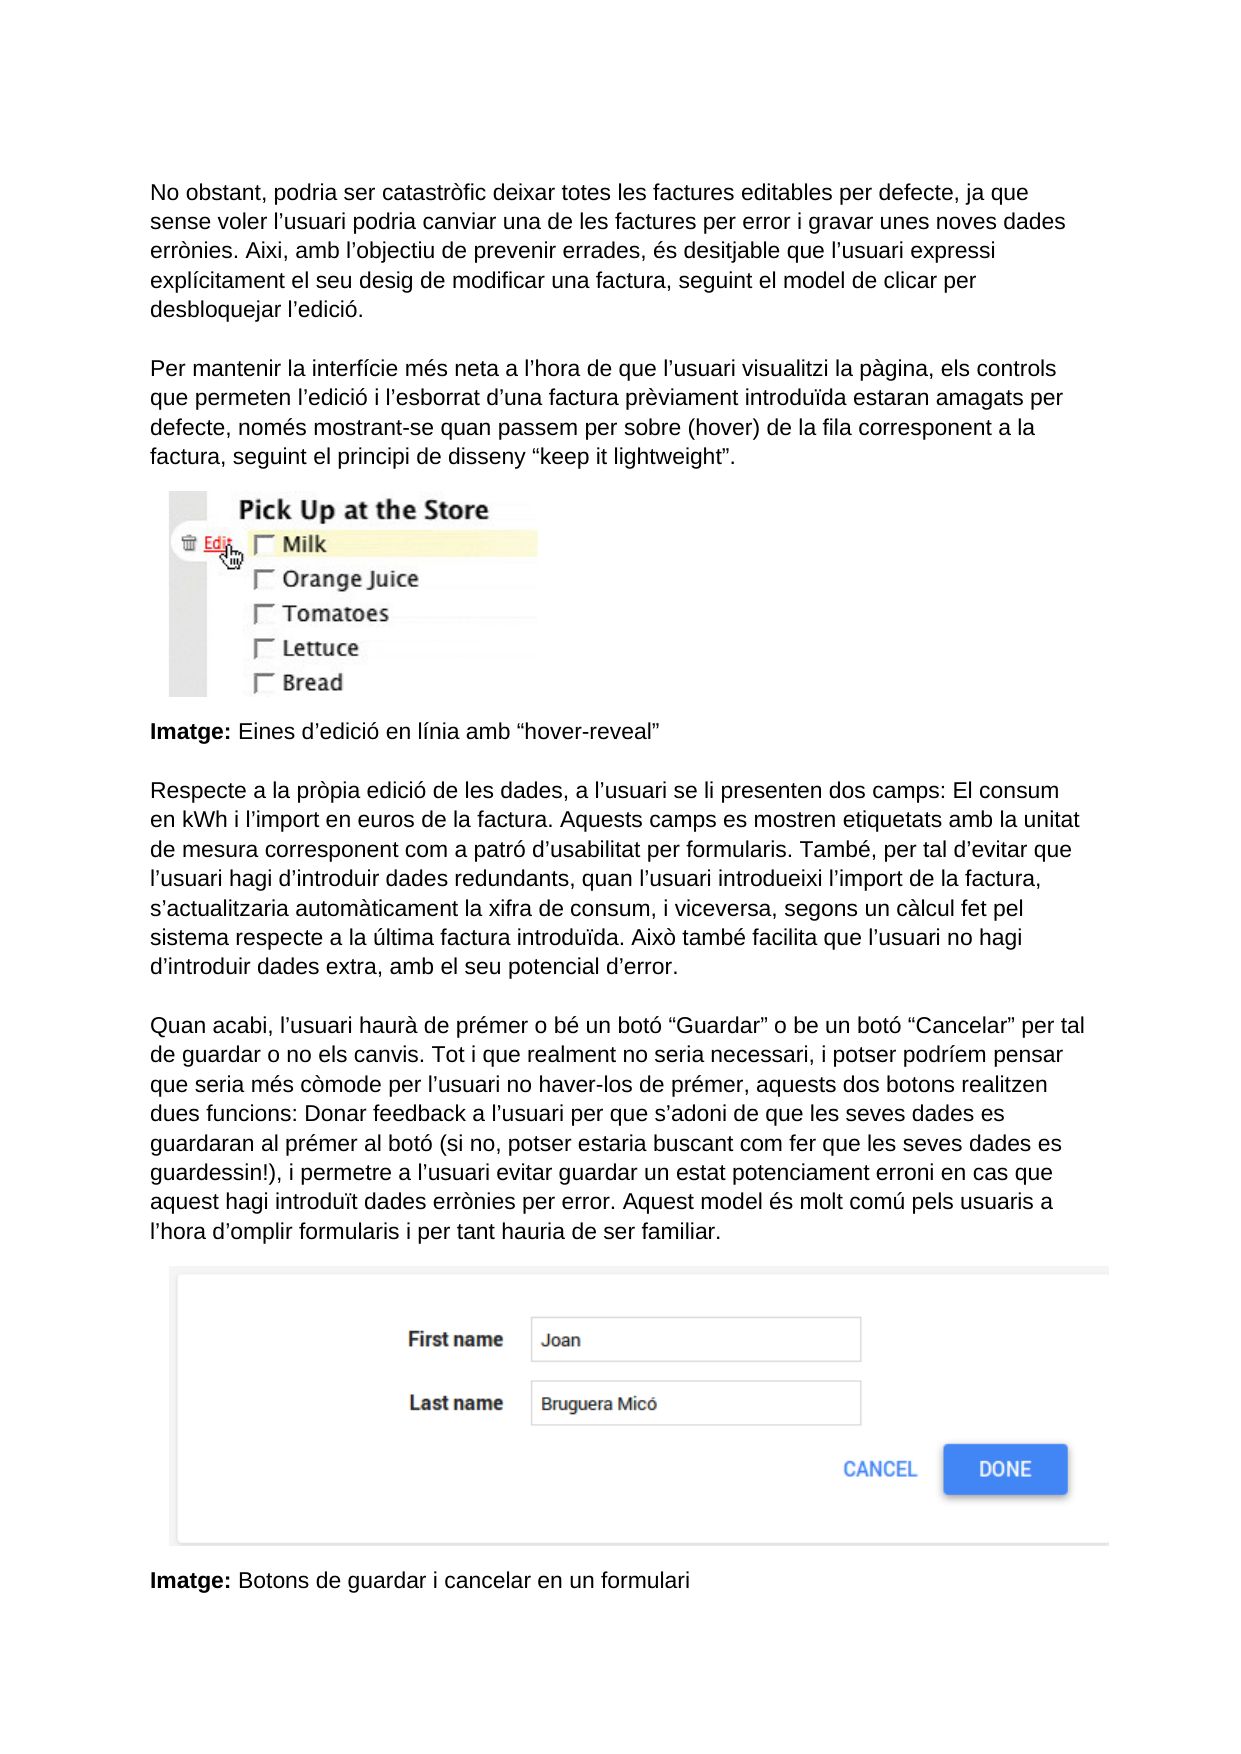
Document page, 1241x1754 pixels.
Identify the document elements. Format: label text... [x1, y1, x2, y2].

picture [168, 1266, 1109, 1546]
text Imatge: Botons de guardar i cancelar en un formulari [150, 1568, 1091, 1594]
text Per mantenir la interfície més neta a l’hora de que l’usuari visualitzi la pàgina, els controls que permeten l’edició i l’esborrat d’una factura prèviament introduïda estaran amagats per defecte, només mostrant-se quan passem per sobre (hover) de la fila corresponent a la factura, seguint el principi de disseny “keep it lightweight”. [150, 356, 1091, 469]
text Imatge: Eines d’edició en línia amb “hover-reveal” [150, 719, 1091, 745]
text Respecte a la pròpia edició de les dades, a l’usuari se li presenten dos camps: El consum en kWh i l’import en euros de la factura. Aquests camps es mostren etiquetats amb la unitat de mesura corresponent com a patró d’usabilitat per formularis. També, per tal d’evitar que l’usuari hagi d’introduir dades redundants, quan l’usuari introdueixi l’import de la factura, s’actualitzaria automàticament la xifra de consum, i viceversa, segons un càlcul fet pel sistema respecte a la última factura introduïda. Això també facilita que l’usuari no hagi d’introduir dades extra, amb el seu potencial d’error. [150, 778, 1091, 980]
text No obstant, podria ser catastròfic deixar totes les factures editables per defecte, ja que sense voler l’usuari podria canviar una de les factures per error i gravar unes noves dades errònies. Aixi, amb l’objectiu de prevenir errades, és desitjable que l’usuari expressi explícitament el seu desig de modificar una factura, seguint el model de clicar per desbloquejar l’edició. [150, 179, 1091, 322]
picture [168, 491, 538, 697]
text Quan acabi, l’usuari haurà de prémer o bé un botó “Guardar” o be un botó “Cancelar” per tal de guardar o no els canvis. Tot i que realment no seria necessari, i potser podríem pensar que seria més còmode per l’usuari no haver-los de prémer, aquests dos botons realitzen dues funcions: Donar feedback a l’usuari per que s’adoni de que les seves dades es guardaran al prémer al botó (si no, potser estaria buscant com fer que les seves dades es guardessin!), i permetre a l’usuari evitar guardar un estat potenciament erroni en cas que aquest hagi introduït dades errònies per error. Aquest model és molt comú pels usuaris a l’hora d’omplir formularis i per tant hauria de ser familiar. [150, 1013, 1091, 1244]
